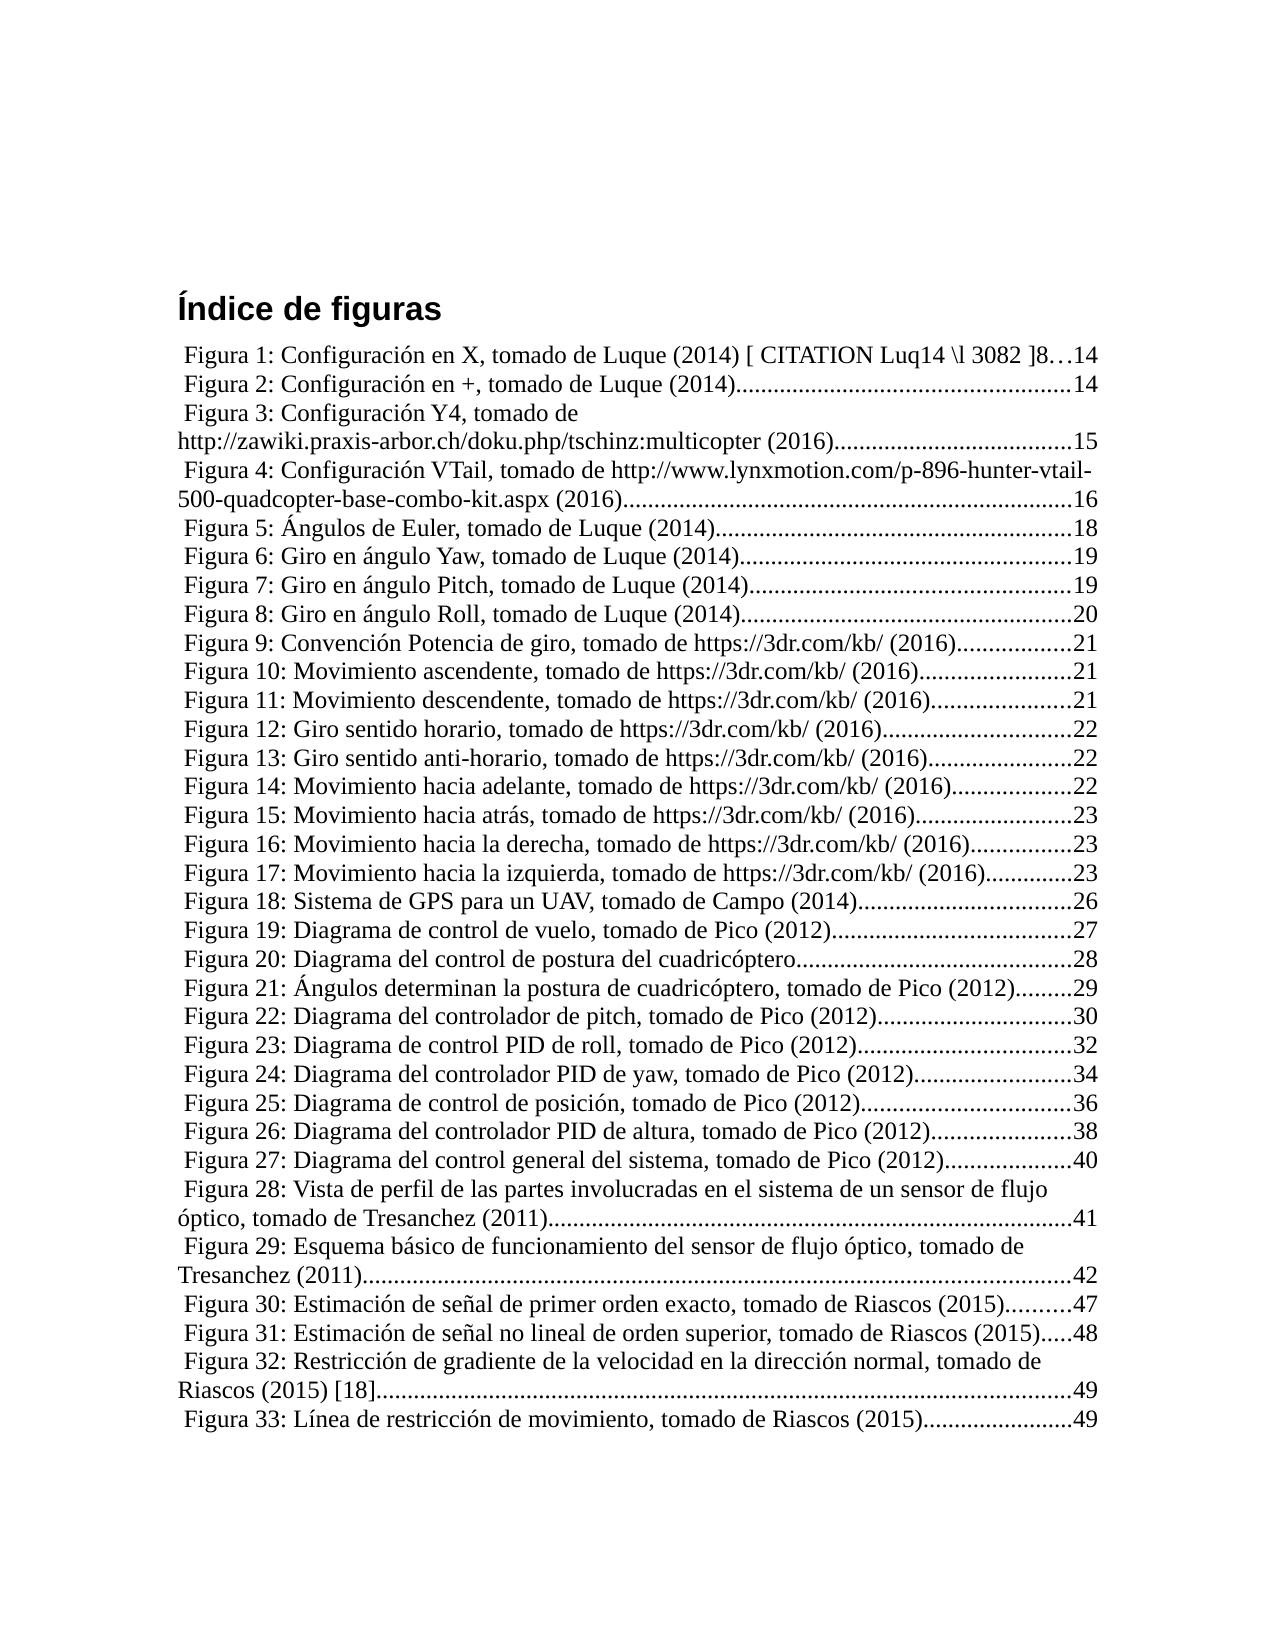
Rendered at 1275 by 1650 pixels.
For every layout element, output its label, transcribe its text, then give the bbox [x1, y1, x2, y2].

text Figura 1: Configuración en X, tomado de Luque (2014) [ CITATION Luq14 \l 3082 ]8 14 [177, 340, 1098, 369]
text Figura 20: Diagrama del control de postura del cuadricóptero 28 [177, 944, 1098, 973]
text Figura 31: Estimación de señal no lineal de orden superior, tomado de Riascos (2015). 48 [177, 1318, 1098, 1346]
text Figura 30: Estimación de señal de primer orden exacto, tomado de Riascos (2015). 47 [177, 1289, 1098, 1318]
text Figura 14: Movimiento hacia adelante, tomado de https://3dr.com/kb/ (2016) 22 [177, 771, 1098, 800]
text Figura 23: Diagrama de control PID de roll, tomado de Pico (2012) 32 [177, 1030, 1098, 1059]
text Figura 18: Sistema de GPS para un UAV, tomado de Campo (2014) 26 [177, 886, 1098, 915]
subtitle Índice de figuras [177, 289, 1098, 328]
text Figura 11: Movimiento descendente, tomado de https://3dr.com/kb/ (2016) 21 [177, 685, 1098, 714]
text Figura 15: Movimiento hacia atrás, tomado de https://3dr.com/kb/ (2016) 23 [177, 800, 1098, 829]
text Figura 2: Configuración en +, tomado de Luque (2014) 14 [177, 369, 1098, 398]
text Figura 5: Ángulos de Euler, tomado de Luque (2014). 18 [177, 513, 1098, 541]
text Figura 16: Movimiento hacia la derecha, tomado de https://3dr.com/kb/ (2016) 23 [177, 829, 1098, 858]
text Figura 26: Diagrama del controlador PID de altura, tomado de Pico (2012). 38 [177, 1116, 1098, 1145]
text Figura 13: Giro sentido anti-horario, tomado de https://3dr.com/kb/ (2016) 22 [177, 743, 1098, 771]
text Figura 4: Configuración VTail, tomado de http://www.lynxmotion.com/p-896-hunter-vtail-500-quadcopter-base-combo-kit.aspx (2016) 16 [177, 455, 1098, 513]
text Figura 27: Diagrama del control general del sistema, tomado de Pico (2012). 40 [177, 1145, 1098, 1174]
text Figura 28: Vista de perfil de las partes involucradas en el sistema de un sensor de flujo óptico, tomado de Tresanchez (2011). 41 [177, 1174, 1098, 1231]
text Figura 22: Diagrama del controlador de pitch, tomado de Pico (2012). 30 [177, 1001, 1098, 1030]
text Figura 19: Diagrama de control de vuelo, tomado de Pico (2012) 27 [177, 915, 1098, 944]
text Figura 21: Ángulos determinan la postura de cuadricóptero, tomado de Pico (2012). 29 [177, 973, 1098, 1001]
text Figura 33: Línea de restricción de movimiento, tomado de Riascos (2015) 49 [177, 1404, 1098, 1433]
text Figura 29: Esquema básico de funcionamiento del sensor de flujo óptico, tomado de Tresanchez (2011) 42 [177, 1231, 1098, 1289]
text Figura 25: Diagrama de control de posición, tomado de Pico (2012). 36 [177, 1088, 1098, 1116]
text Figura 17: Movimiento hacia la izquierda, tomado de https://3dr.com/kb/ (2016) 23 [177, 858, 1098, 886]
text Figura 7: Giro en ángulo Pitch, tomado de Luque (2014) 19 [177, 570, 1098, 599]
text Figura 12: Giro sentido horario, tomado de https://3dr.com/kb/ (2016) 22 [177, 714, 1098, 743]
text Figura 24: Diagrama del controlador PID de yaw, tomado de Pico (2012). 34 [177, 1059, 1098, 1088]
text Figura 6: Giro en ángulo Yaw, tomado de Luque (2014) 19 [177, 541, 1098, 570]
text Figura 10: Movimiento ascendente, tomado de https://3dr.com/kb/ (2016) 21 [177, 656, 1098, 685]
text Figura 32: Restricción de gradiente de la velocidad en la dirección normal, tomado de Riascos (2015) [18] 49 [177, 1346, 1098, 1404]
text Figura 8: Giro en ángulo Roll, tomado de Luque (2014) 20 [177, 599, 1098, 628]
text Figura 3: Configuración Y4, tomado de http://zawiki.praxis-arbor.ch/doku.php/tschinz:multicopter (2016) 15 [177, 398, 1098, 455]
text Figura 9: Convención Potencia de giro, tomado de https://3dr.com/kb/ (2016) 21 [177, 628, 1098, 656]
